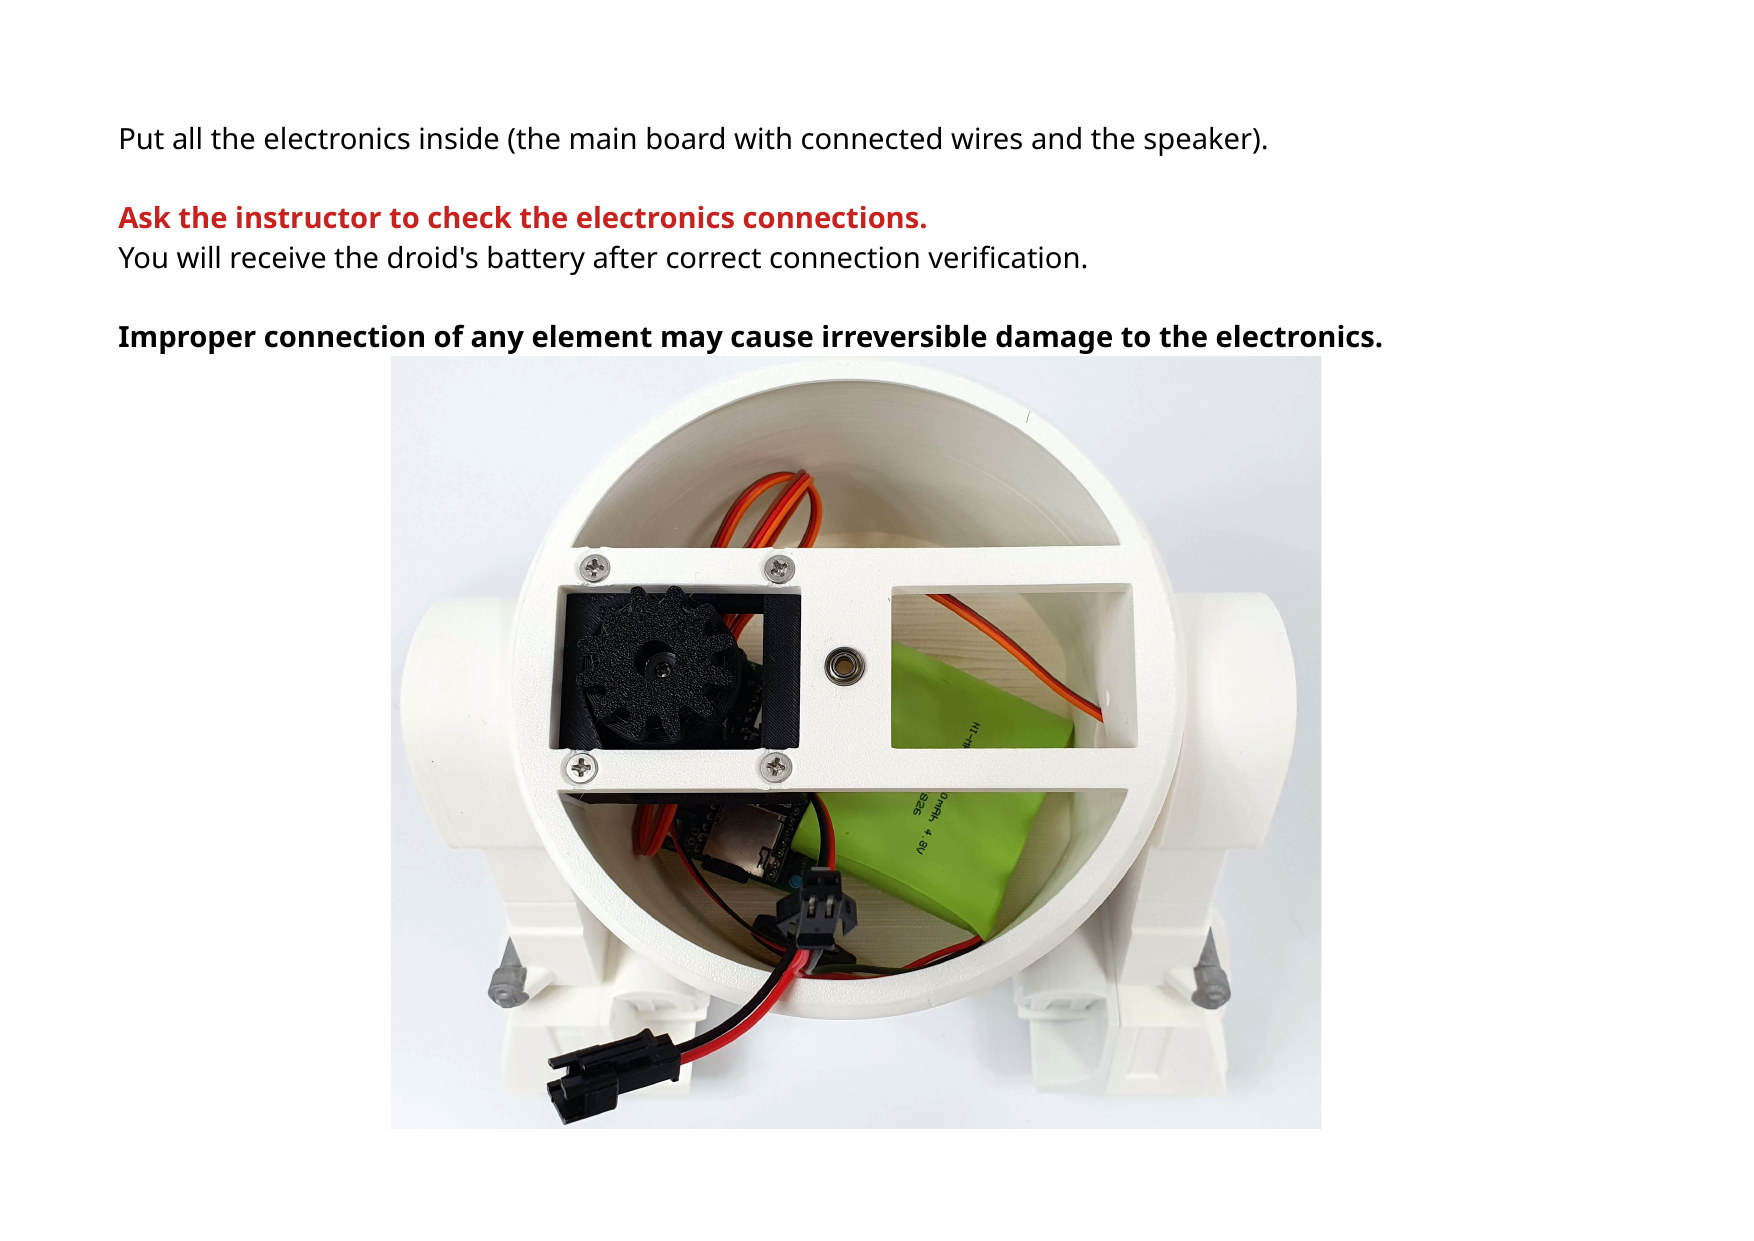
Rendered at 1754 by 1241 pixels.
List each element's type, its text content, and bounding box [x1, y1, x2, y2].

picture [390, 356, 1322, 1129]
text Improper connection of any element may cause irreversible damage to the electronics. [118, 317, 1636, 356]
text Put all the electronics inside (the main board with connected wires and the speaker). [118, 118, 1636, 158]
text You will receive the droid's battery after correct connection verification. [118, 237, 1636, 277]
text Ask the instructor to check the electronics connections. [118, 197, 1636, 237]
